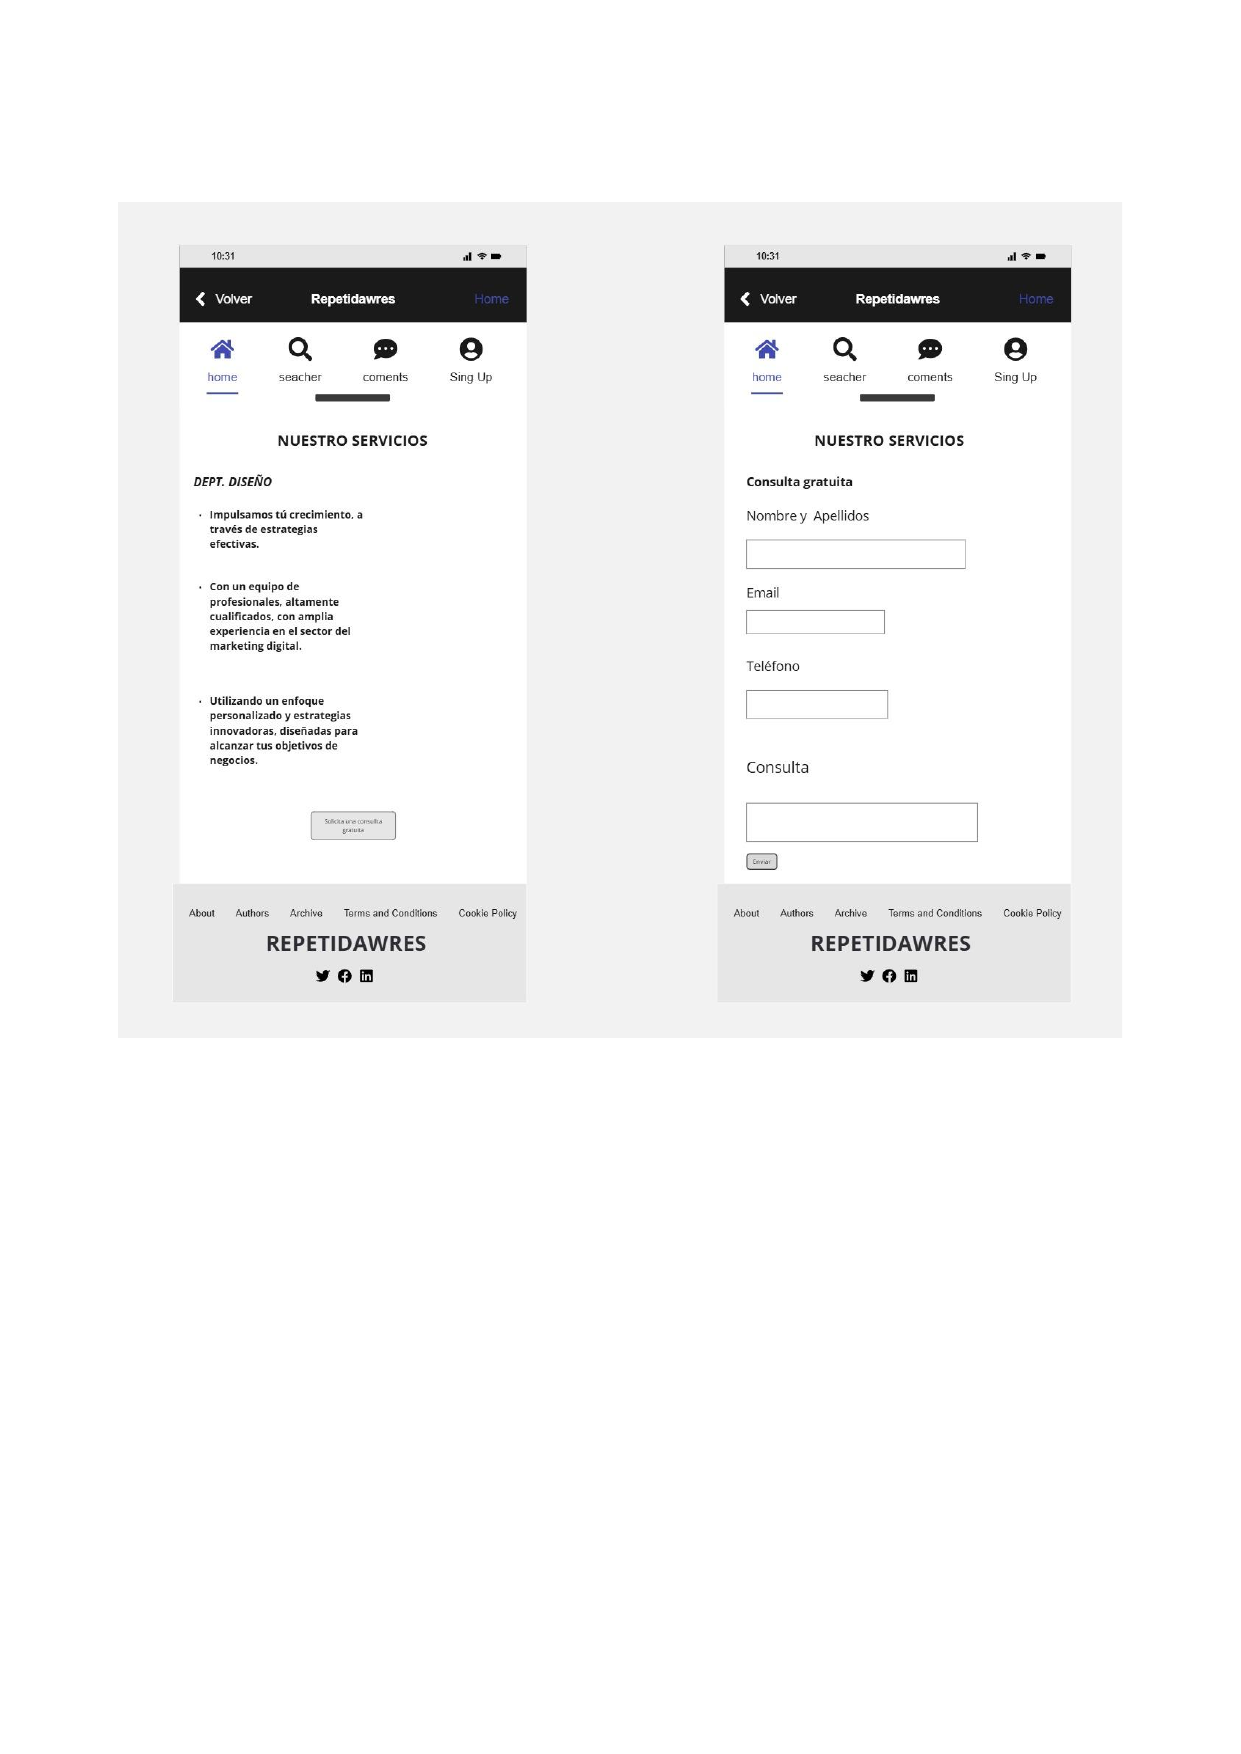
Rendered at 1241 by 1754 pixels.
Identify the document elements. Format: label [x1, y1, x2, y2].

picture [118, 202, 1123, 1038]
